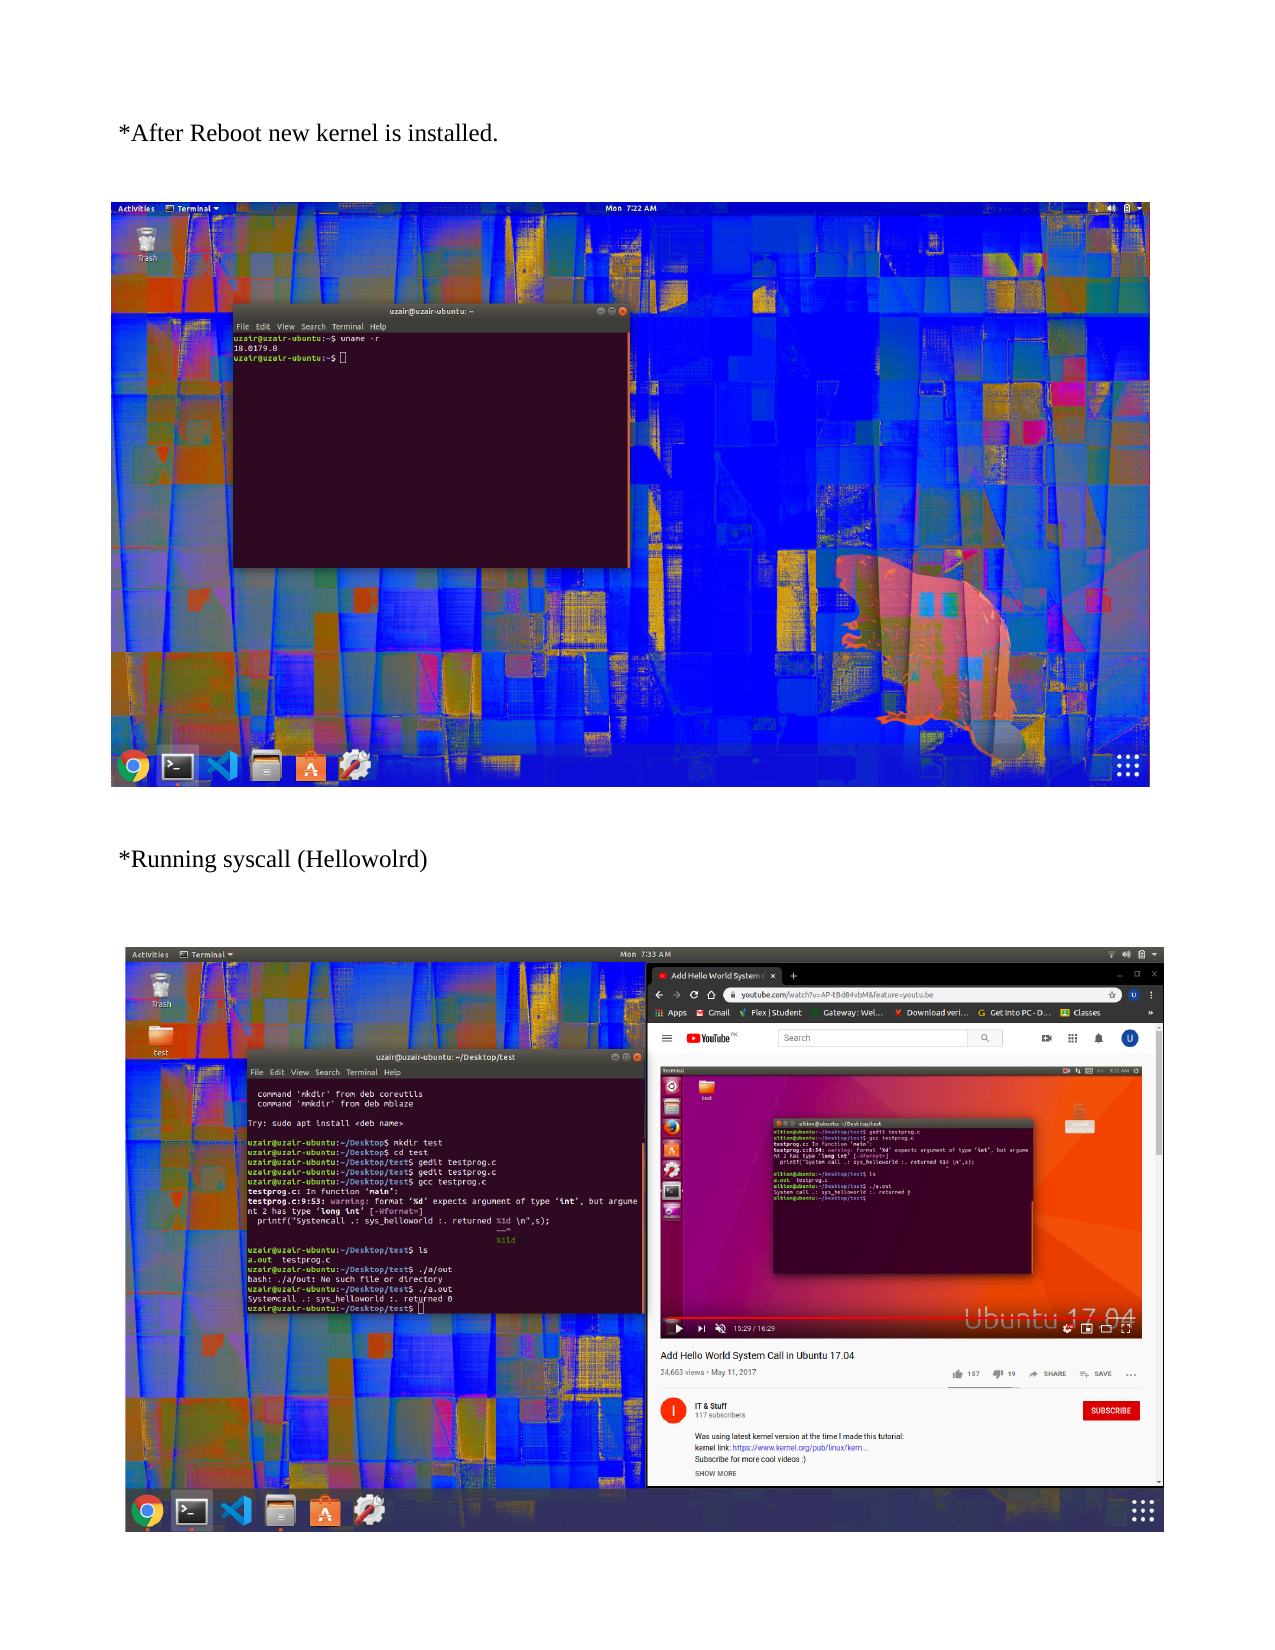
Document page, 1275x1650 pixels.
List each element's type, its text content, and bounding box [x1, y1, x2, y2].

picture [125, 947, 1164, 1532]
text *After Reboot new kernel is installed. [118, 118, 1157, 147]
picture [111, 202, 1150, 787]
text *Running syscall (Hellowolrd) [118, 844, 1157, 872]
